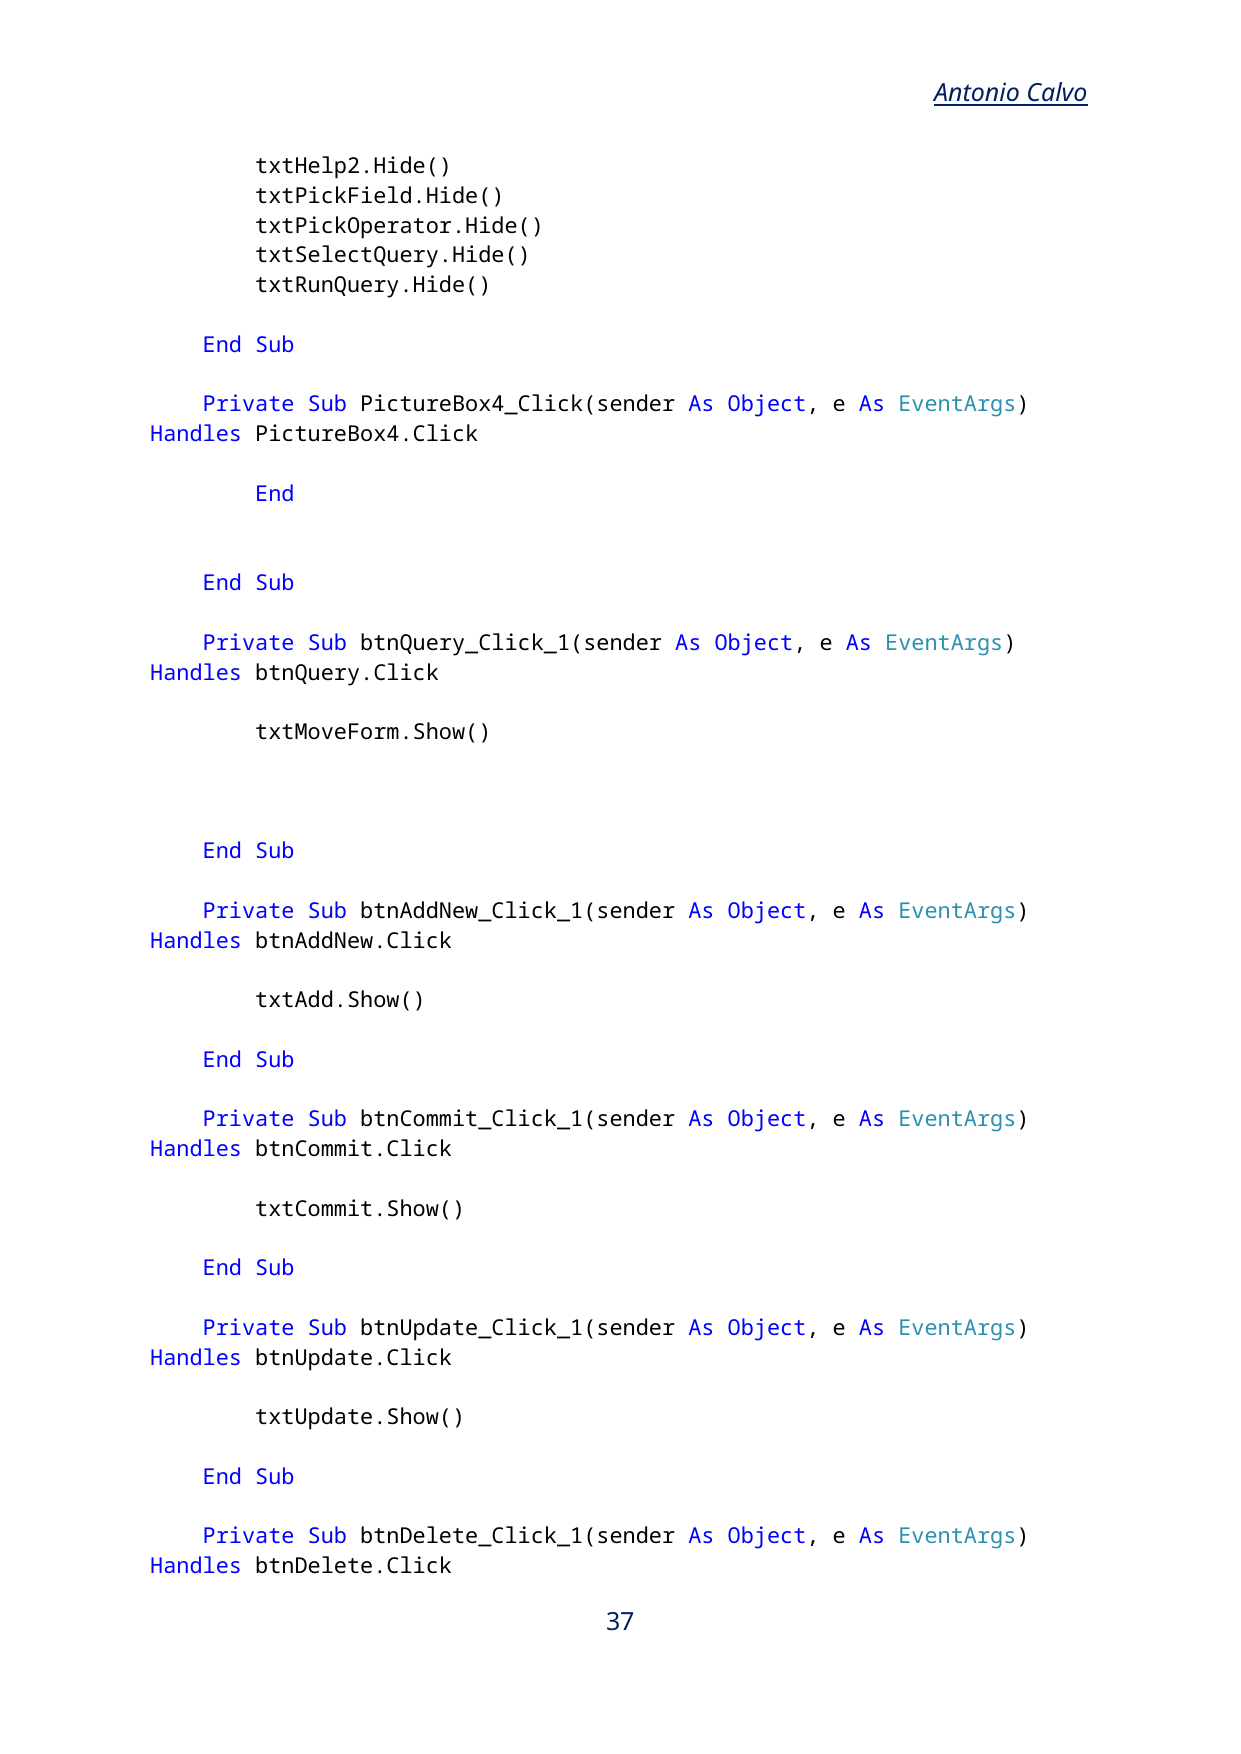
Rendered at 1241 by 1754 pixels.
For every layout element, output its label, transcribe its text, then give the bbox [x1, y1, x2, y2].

text txtPickOperator.Hide() [150, 209, 1090, 239]
text txtHelp2.Hide() [150, 150, 1090, 180]
text End Sub [150, 567, 1090, 597]
text End Sub [150, 1044, 1090, 1073]
text txtAdd.Show() [150, 984, 1090, 1014]
text txtUpdate.Show() [150, 1401, 1090, 1431]
text txtSelectQuery.Hide() [150, 239, 1090, 269]
text Private Sub PictureBox4_Click(sender As Object, e As EventArgs) Handles PictureBox4.Click [150, 388, 1090, 448]
text txtCommit.Show() [150, 1193, 1090, 1222]
text Private Sub btnDelete_Click_1(sender As Object, e As EventArgs) Handles btnDelete.Click [150, 1520, 1090, 1580]
text Private Sub btnQuery_Click_1(sender As Object, e As EventArgs) Handles btnQuery.Click [150, 627, 1090, 686]
text txtRunQuery.Hide() [150, 269, 1090, 299]
text End Sub [150, 329, 1090, 358]
text txtPickField.Hide() [150, 180, 1090, 209]
text End Sub [150, 1252, 1090, 1282]
text txtMoveForm.Show() [150, 716, 1090, 746]
text End Sub [150, 1461, 1090, 1491]
text End [150, 478, 1090, 507]
text End Sub [150, 835, 1090, 865]
text Private Sub btnUpdate_Click_1(sender As Object, e As EventArgs) Handles btnUpdate.Click [150, 1312, 1090, 1371]
text Private Sub btnAddNew_Click_1(sender As Object, e As EventArgs) Handles btnAddNew.Click [150, 895, 1090, 954]
text Private Sub btnCommit_Click_1(sender As Object, e As EventArgs) Handles btnCommit.Click [150, 1103, 1090, 1163]
